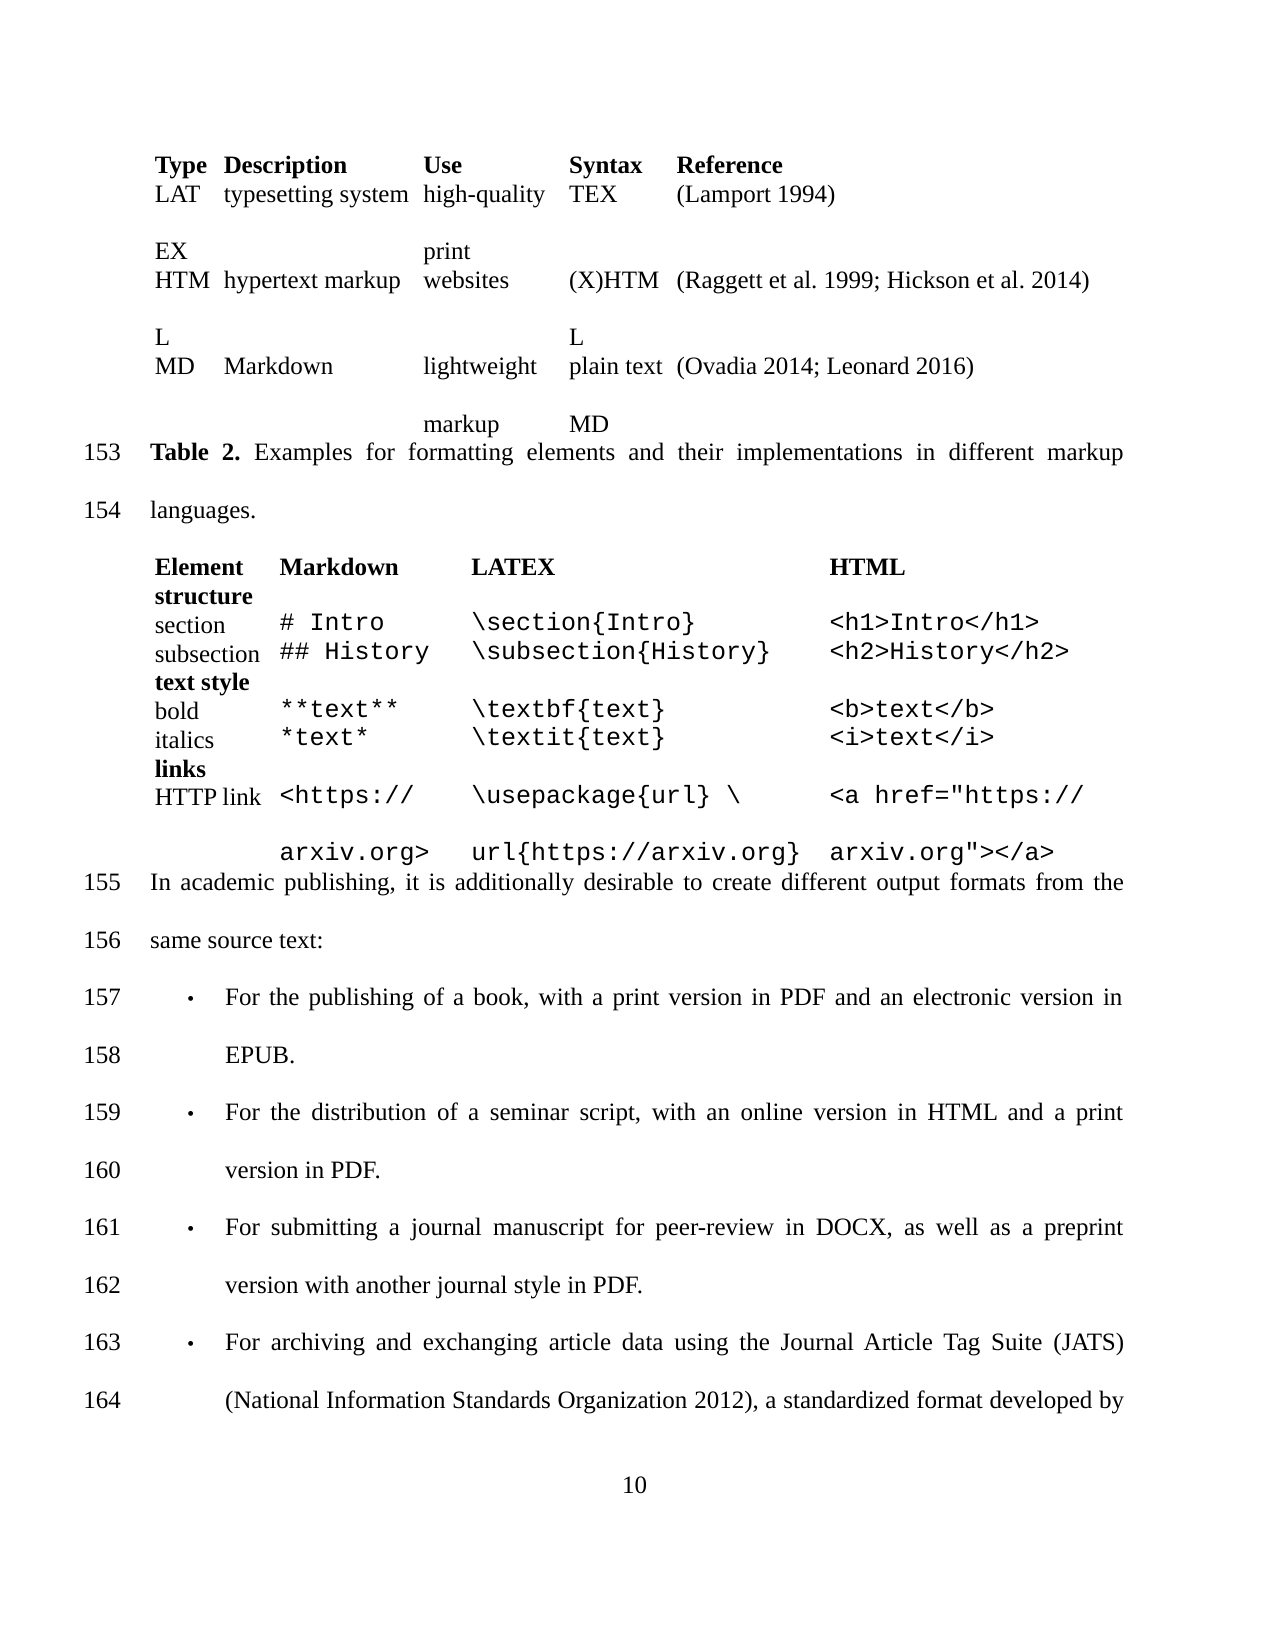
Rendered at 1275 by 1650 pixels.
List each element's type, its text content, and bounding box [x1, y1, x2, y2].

table_cell hypertext markup [219, 265, 419, 351]
table_cell (Lamport 1994) [672, 179, 1125, 265]
table_header HTML [825, 553, 1125, 581]
table_cell [467, 754, 825, 782]
table_cell plain text MD [565, 351, 672, 437]
table_cell [825, 668, 1125, 696]
table_cell [275, 581, 467, 610]
text In academic publishing, it is additionally desirable to create different output formats from the same source text: [150, 867, 1125, 954]
table_cell \usepackage{url} \url{https://arxiv.org} [467, 783, 825, 867]
table_cell [275, 754, 467, 782]
list For the distribution of a seminar script, with an online version in HTML and a print version in PDF. [187, 1097, 1125, 1184]
table_cell (Raggett et al. 1999; Hickson et al. 2014) [672, 265, 1125, 351]
table_header Element [150, 553, 275, 581]
table_cell high-quality print [419, 179, 564, 265]
table_cell <h2>History</h2> [825, 639, 1125, 667]
table_header Markdown [275, 553, 467, 581]
table_cell structure [150, 581, 275, 610]
table_cell MD [150, 351, 219, 437]
text Table 2. Examples for formatting elements and their implementations in different markup languages. [150, 437, 1125, 524]
table_cell **text** [275, 696, 467, 725]
table_cell websites [419, 265, 564, 351]
table_header LATEX [467, 553, 825, 581]
table_cell \textit{text} [467, 725, 825, 754]
table_cell typesetting system [219, 179, 419, 265]
list For archiving and exchanging article data using the Journal Article Tag Suite (JATS) (National Information Standards Organization 2012), a standardized format developed by [187, 1327, 1125, 1414]
table_cell \textbf{text} [467, 696, 825, 725]
table_cell links [150, 754, 275, 782]
table_cell lightweight markup [419, 351, 564, 437]
table_cell <https:// arxiv.org> [275, 783, 467, 867]
table_header Type [150, 150, 219, 179]
table_cell [275, 668, 467, 696]
table_cell \section{Intro} [467, 610, 825, 639]
list For submitting a journal manuscript for peer-review in DOCX, as well as a preprint version with another journal style in PDF. [187, 1212, 1125, 1299]
table_header Use [419, 150, 564, 179]
table_header Syntax [565, 150, 672, 179]
table_cell (X)HTML [565, 265, 672, 351]
table_cell [467, 581, 825, 610]
table_header Reference [672, 150, 1125, 179]
table_cell <i>text</i> [825, 725, 1125, 754]
table_cell italics [150, 725, 275, 754]
list For the publishing of a book, with a print version in PDF and an electronic version in EPUB. [187, 982, 1125, 1069]
table_cell (Ovadia 2014; Leonard 2016) [672, 351, 1125, 437]
table_cell HTTP link [150, 783, 275, 867]
table_cell HTML [150, 265, 219, 351]
table_cell <a href="https:// arxiv.org"></a> [825, 783, 1125, 867]
table_cell subsection [150, 639, 275, 667]
table_cell [467, 668, 825, 696]
table_cell [825, 754, 1125, 782]
table_cell Markdown [219, 351, 419, 437]
table_cell <b>text</b> [825, 696, 1125, 725]
table_cell ## History [275, 639, 467, 667]
table_cell *text* [275, 725, 467, 754]
table_cell LATEX [150, 179, 219, 265]
table_cell \subsection{History} [467, 639, 825, 667]
table_header Description [219, 150, 419, 179]
table_cell text style [150, 668, 275, 696]
table_cell <h1>Intro</h1> [825, 610, 1125, 639]
table_cell TEX [565, 179, 672, 265]
table_cell section [150, 610, 275, 639]
table_cell bold [150, 696, 275, 725]
table_cell [825, 581, 1125, 610]
table_cell # Intro [275, 610, 467, 639]
